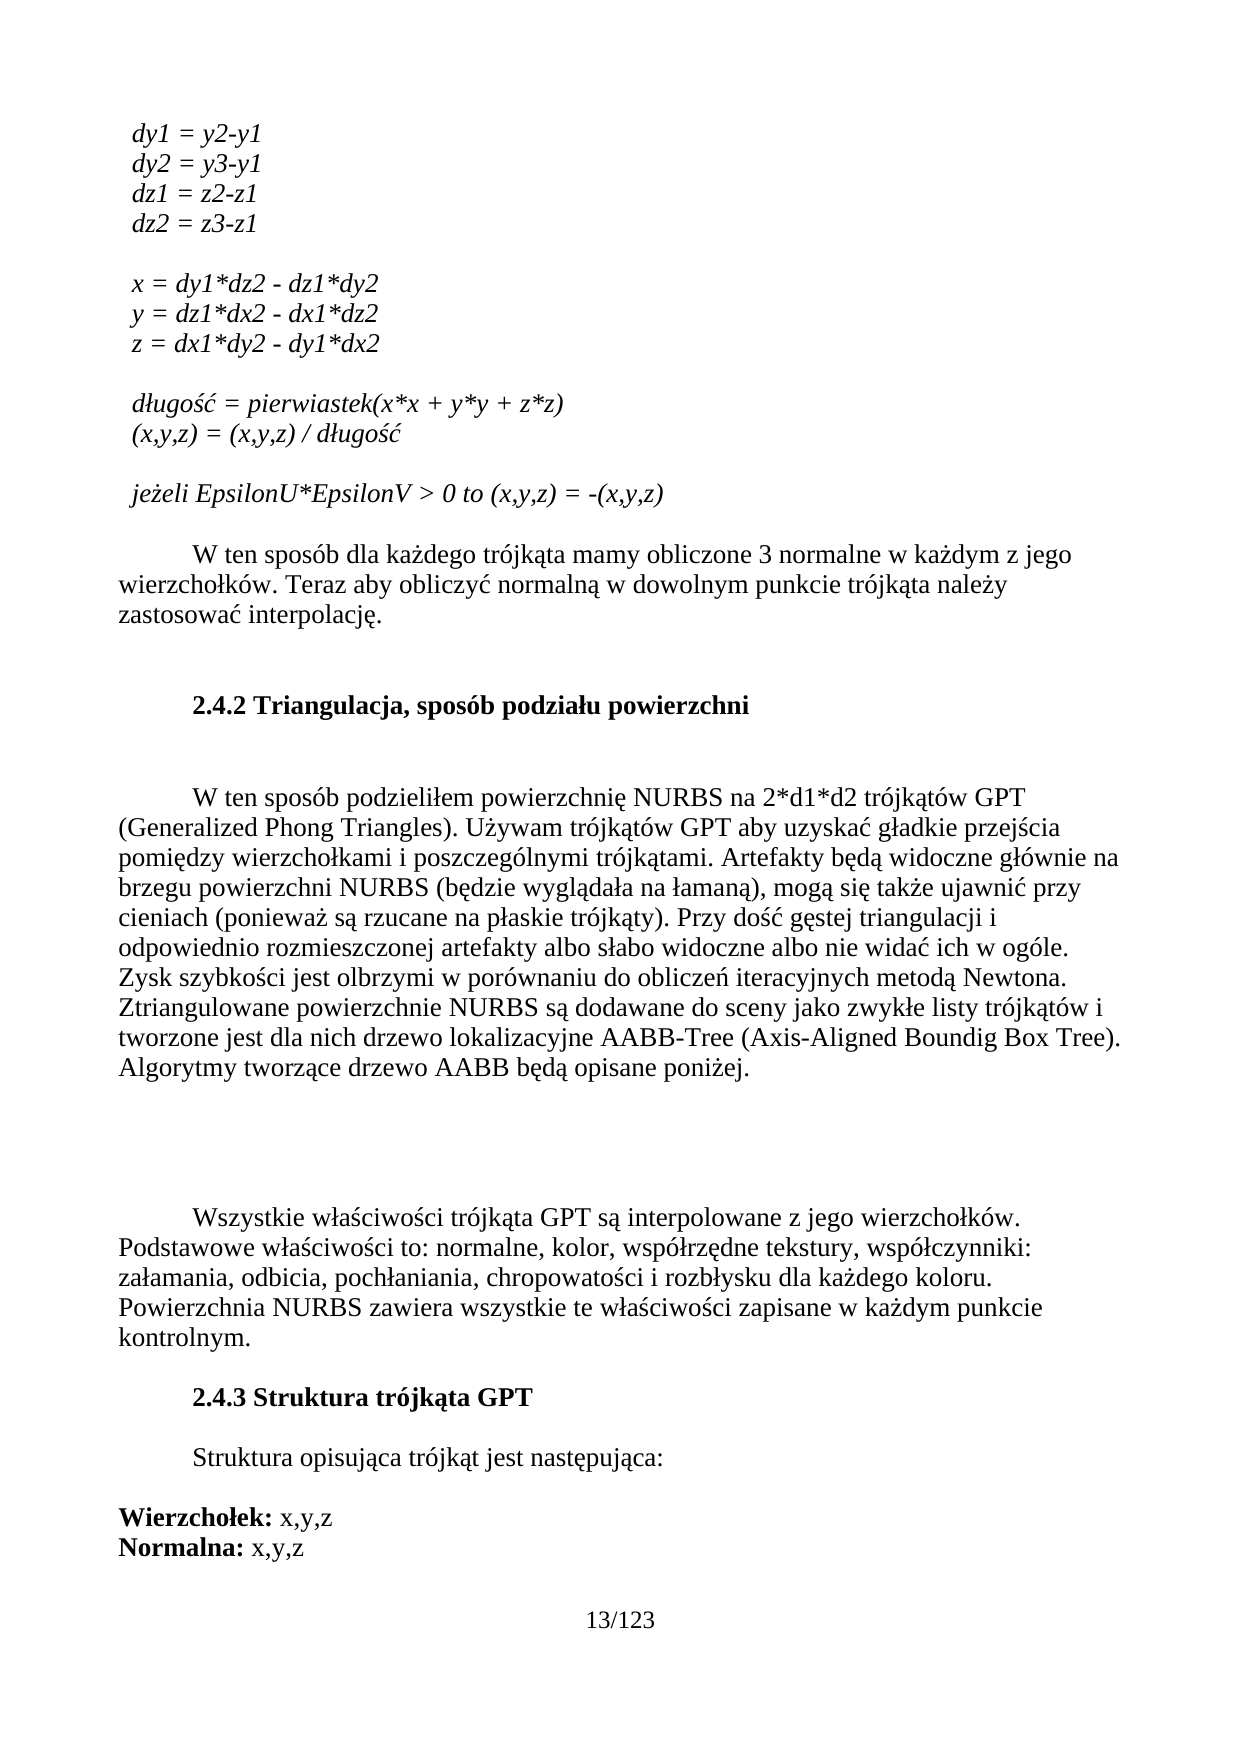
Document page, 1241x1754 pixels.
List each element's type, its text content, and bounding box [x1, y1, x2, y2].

text x = dy1*dz2 - dz1*dy2 [118, 268, 1122, 298]
text Wierzchołek: x,y,z [118, 1503, 1122, 1533]
text y = dz1*dx2 - dx1*dz2 [118, 298, 1122, 328]
text dz2 = z3-z1 [118, 208, 1122, 238]
text (x,y,z) = (x,y,z) / długość [118, 418, 1122, 448]
text Struktura opisująca trójkąt jest następująca: [118, 1443, 1122, 1473]
text Normalna: x,y,z [118, 1533, 1122, 1563]
text Wszystkie właściwości trójkąta GPT są interpolowane z jego wierzchołków. Podstawowe właściwości to: normalne, kolor, współrzędne tekstury, współczynniki: załamania, odbicia, pochłaniania, chropowatości i rozbłysku dla każdego koloru. Powierzchnia NURBS zawiera wszystkie te właściwości zapisane w każdym punkcie kontrolnym. [118, 1203, 1122, 1353]
text 2.4.3 Struktura trójkąta GPT [118, 1383, 1122, 1413]
text jeżeli EpsilonU*EpsilonV > 0 to (x,y,z) = -(x,y,z) [118, 478, 1122, 508]
text dy1 = y2-y1 [118, 118, 1122, 148]
text długość = pierwiastek(x*x + y*y + z*z) [118, 388, 1122, 418]
text z = dx1*dy2 - dy1*dx2 [118, 328, 1122, 358]
text dz1 = z2-z1 [118, 178, 1122, 208]
text 2.4.2 Triangulacja, sposób podziału powierzchni [118, 690, 1122, 723]
text dy2 = y3-y1 [118, 148, 1122, 178]
text W ten sposób podzieliłem powierzchnię NURBS na 2*d1*d2 trójkątów GPT (Generalized Phong Triangles). Używam trójkątów GPT aby uzyskać gładkie przejścia pomiędzy wierzchołkami i poszczególnymi trójkątami. Artefakty będą widoczne głównie na brzegu powierzchni NURBS (będzie wyglądała na łamaną), mogą się także ujawnić przy cieniach (ponieważ są rzucane na płaskie trójkąty). Przy dość gęstej triangulacji i odpowiednio rozmieszczonej artefakty albo słabo widoczne albo nie widać ich w ogóle. Zysk szybkości jest olbrzymi w porównaniu do obliczeń iteracyjnych metodą Newtona. Ztriangulowane powierzchnie NURBS są dodawane do sceny jako zwykłe listy trójkątów i tworzone jest dla nich drzewo lokalizacyjne AABB-Tree (Axis-Aligned Boundig Box Tree). Algorytmy tworzące drzewo AABB będą opisane poniżej. [118, 783, 1122, 1083]
text W ten sposób dla każdego trójkąta mamy obliczone 3 normalne w każdym z jego wierzchołków. Teraz aby obliczyć normalną w dowolnym punkcie trójkąta należy zastosować interpolację. [118, 539, 1122, 629]
